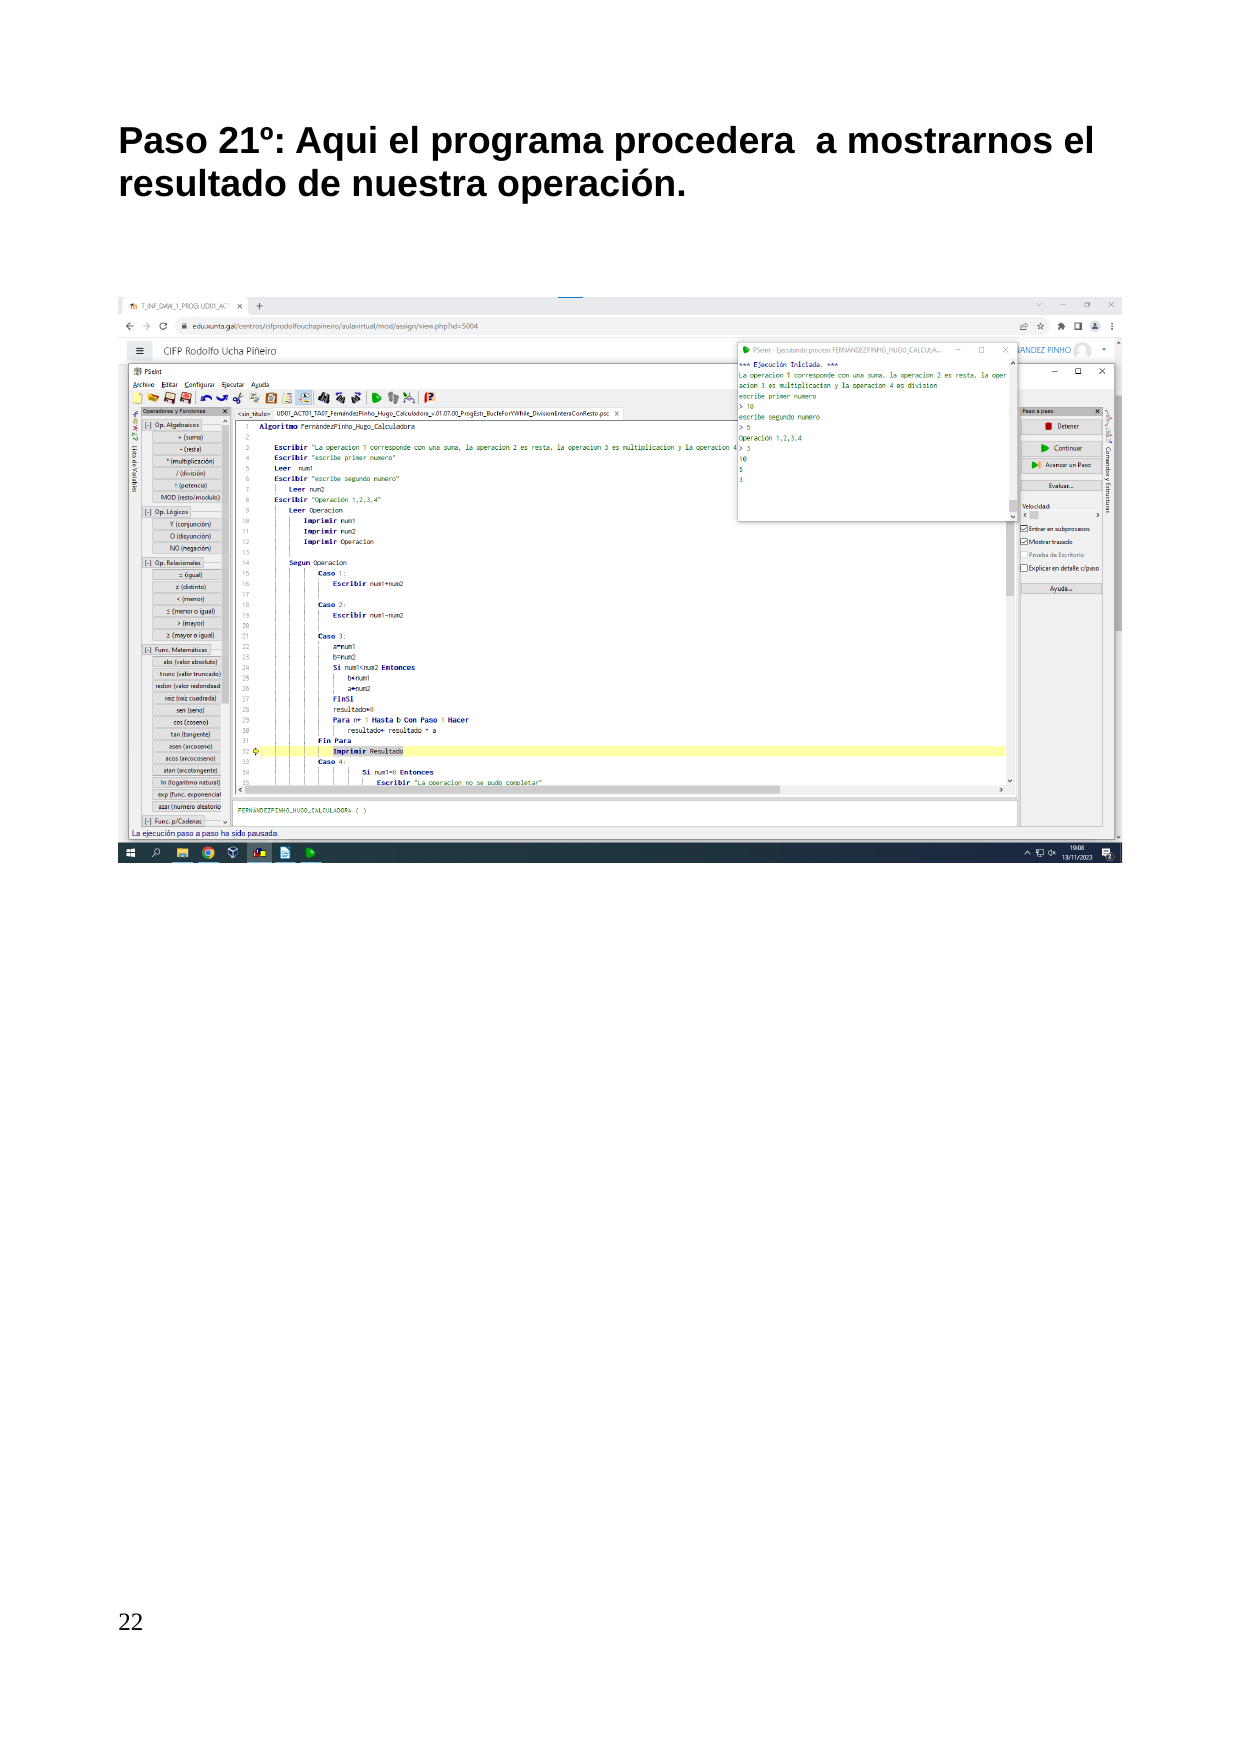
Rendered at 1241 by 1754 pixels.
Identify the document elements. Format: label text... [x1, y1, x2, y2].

subtitle Paso 21º: Aqui el programa procedera a mostrarnos el resultado de nuestra operación. [118, 118, 1122, 204]
picture [118, 297, 1123, 863]
